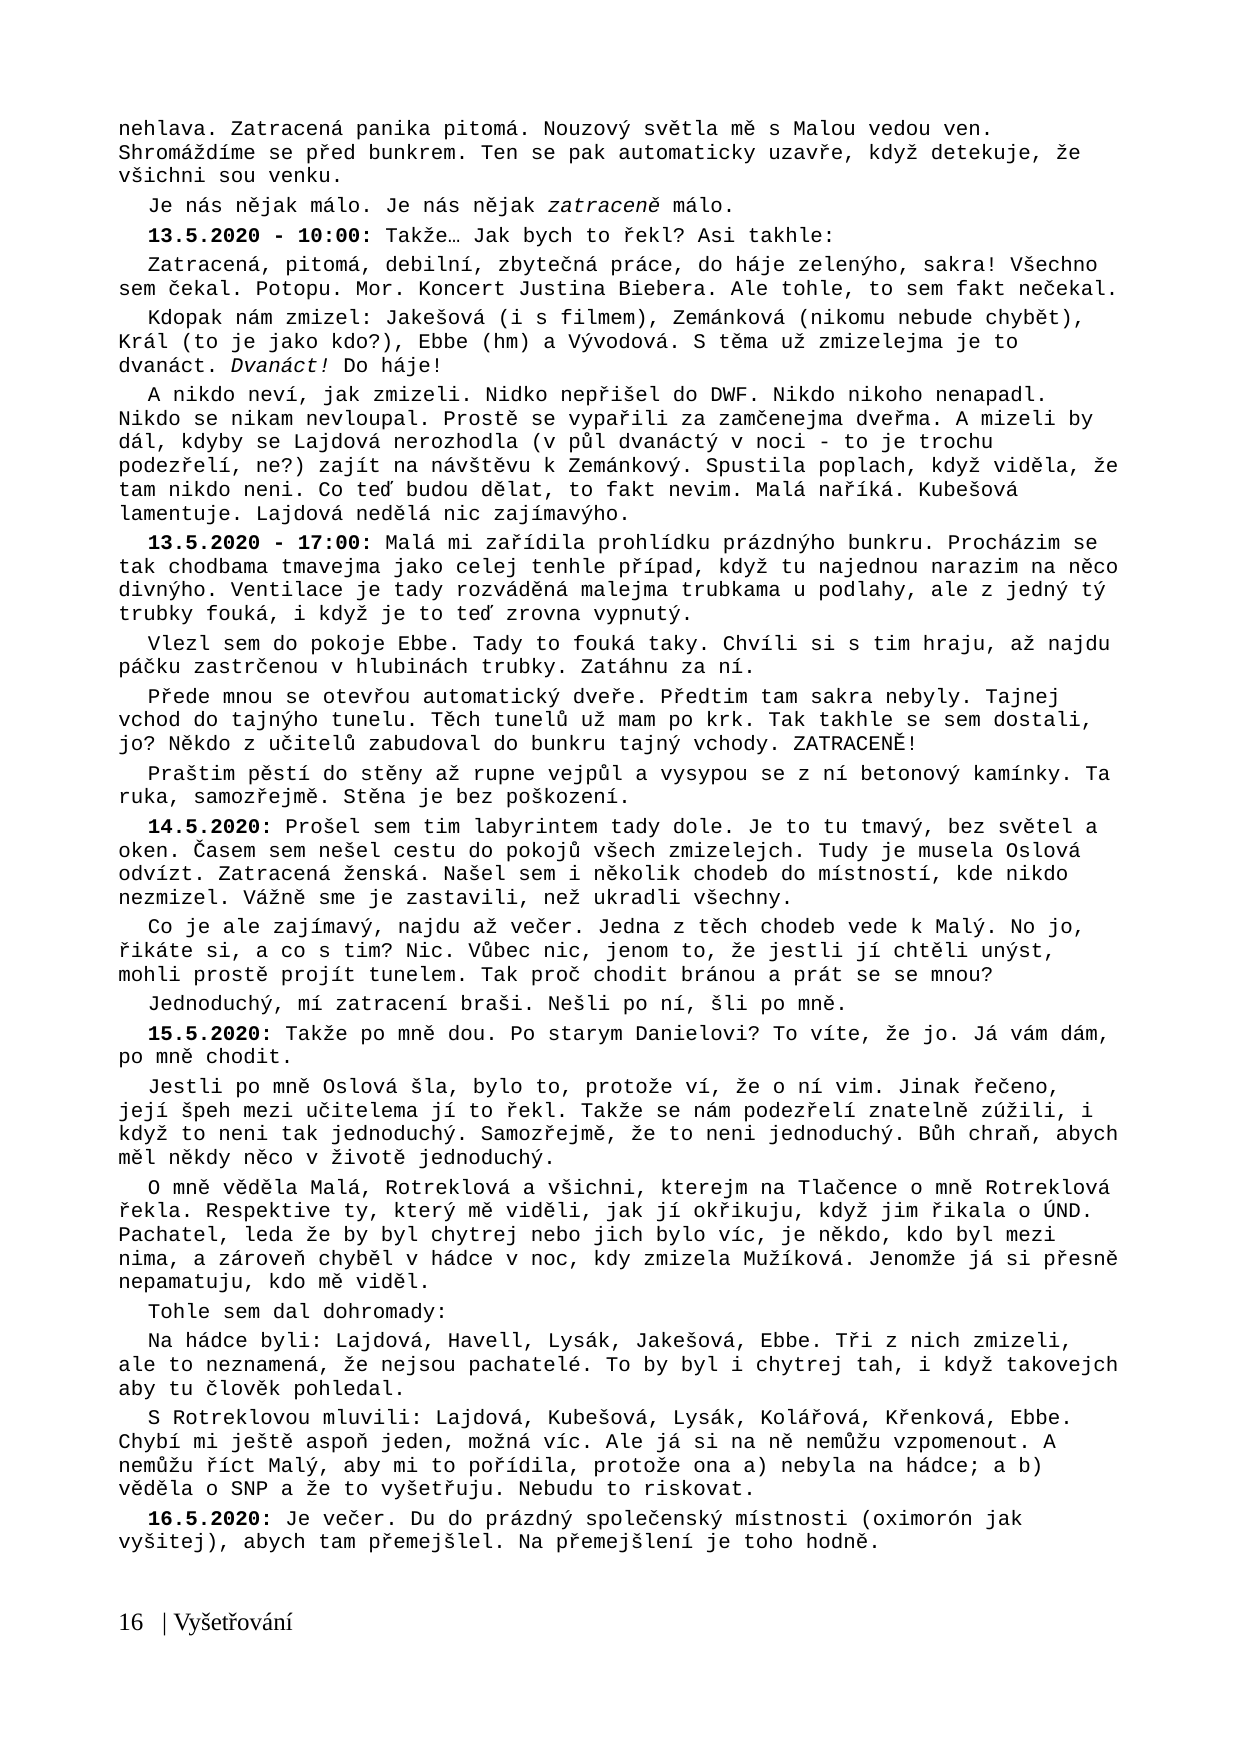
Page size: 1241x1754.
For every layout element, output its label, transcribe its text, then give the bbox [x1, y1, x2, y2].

text Je nás nějak málo. Je nás nějak zatraceně málo. [118, 195, 1122, 219]
text Kdopak nám zmizel: Jakešová (i s filmem), Zemánková (nikomu nebude chybět), Král (to je jako kdo?), Ebbe (hm) a Vývodová. S těma už zmizelejma je to dvanáct. Dvanáct! Do háje! [118, 307, 1122, 378]
text A nikdo neví, jak zmizeli. Nidko nepřišel do DWF. Nikdo nikoho nenapadl. Nikdo se nikam nevloupal. Prostě se vypařili za zamčenejma dveřma. A mizeli by dál, kdyby se Lajdová nerozhodla (v půl dvanáctý v noci - to je trochu podezřelí, ne?) zajít na návštěvu k Zemánkový. Spustila poplach, když viděla, že tam nikdo neni. Co teď budou dělat, to fakt nevim. Malá naříká. Kubešová lamentuje. Lajdová nedělá nic zajímavýho. [118, 384, 1122, 526]
text 14.5.2020: Prošel sem tim labyrintem tady dole. Je to tu tmavý, bez světel a oken. Časem sem nešel cestu do pokojů všech zmizelejch. Tudy je musela Oslová odvízt. Zatracená ženská. Našel sem i několik chodeb do místností, kde nikdo nezmizel. Vážně sme je zastavili, než ukradli všechny. [118, 816, 1122, 911]
text 13.5.2020 - 10:00: Takže… Jak bych to řekl? Asi takhle: [118, 224, 1122, 248]
text Praštim pěstí do stěny až rupne vejpůl a vysypou se z ní betonový kamínky. Ta ruka, samozřejmě. Stěna je bez poškození. [118, 763, 1122, 810]
text Přede mnou se otevřou automatický dveře. Předtim tam sakra nebyly. Tajnej vchod do tajnýho tunelu. Těch tunelů už mam po krk. Tak takhle se sem dostali, jo? Někdo z učitelů zabudoval do bunkru tajný vchody. ZATRACENĚ! [118, 686, 1122, 757]
text Jednoduchý, mí zatracení braši. Nešli po ní, šli po mně. [118, 993, 1122, 1017]
text 15.5.2020: Takže po mně dou. Po starym Danielovi? To víte, že jo. Já vám dám, po mně chodit. [118, 1023, 1122, 1070]
text 13.5.2020 - 17:00: Malá mi zařídila prohlídku prázdnýho bunkru. Procházim se tak chodbama tmavejma jako celej tenhle případ, když tu najednou narazim na něco divnýho. Ventilace je tady rozváděná malejma trubkama u podlahy, ale z jedný tý trubky fouká, i když je to teď zrovna vypnutý. [118, 532, 1122, 627]
text Zatracená, pitomá, debilní, zbytečná práce, do háje zelenýho, sakra! Všechno sem čekal. Potopu. Mor. Koncert Justina Biebera. Ale tohle, to sem fakt nečekal. [118, 254, 1122, 301]
text Tohle sem dal dohromady: [118, 1301, 1122, 1324]
text 16.5.2020: Je večer. Du do prázdný společenský místnosti (oximorón jak vyšitej), abych tam přemejšlel. Na přemejšlení je toho hodně. [118, 1508, 1122, 1555]
text Jestli po mně Oslová šla, bylo to, protože ví, že o ní vim. Jinak řečeno, její špeh mezi učitelema jí to řekl. Takže se nám podezřelí znatelně zúžili, i když to neni tak jednoduchý. Samozřejmě, že to neni jednoduchý. Bůh chraň, abych měl někdy něco v životě jednoduchý. [118, 1076, 1122, 1171]
text Vlezl sem do pokoje Ebbe. Tady to fouká taky. Chvíli si s tim hraju, až najdu páčku zastrčenou v hlubinách trubky. Zatáhnu za ní. [118, 633, 1122, 680]
text O mně věděla Malá, Rotreklová a všichni, kterejm na Tlačence o mně Rotreklová řekla. Respektive ty, který mě viděli, jak jí okřikuju, když jim řikala o ÚND. Pachatel, leda že by byl chytrej nebo jich bylo víc, je někdo, kdo byl mezi nima, a zároveň chyběl v hádce v noc, kdy zmizela Mužíková. Jenomže já si přesně nepamatuju, kdo mě viděl. [118, 1177, 1122, 1295]
text Co je ale zajímavý, najdu až večer. Jedna z těch chodeb vede k Malý. No jo, řikáte si, a co s tim? Nic. Vůbec nic, jenom to, že jestli jí chtěli unýst, mohli prostě projít tunelem. Tak proč chodit bránou a prát se se mnou? [118, 916, 1122, 987]
text nehlava. Zatracená panika pitomá. Nouzový světla mě s Malou vedou ven. Shromáždíme se před bunkrem. Ten se pak automaticky uzavře, když detekuje, že všichni sou venku. [118, 118, 1122, 189]
text S Rotreklovou mluvili: Lajdová, Kubešová, Lysák, Kolářová, Křenková, Ebbe. Chybí mi ještě aspoň jeden, možná víc. Ale já si na ně nemůžu vzpomenout. A nemůžu říct Malý, aby mi to pořídila, protože ona a) nebyla na hádce; a b) věděla o SNP a že to vyšetřuju. Nebudu to riskovat. [118, 1407, 1122, 1502]
text Na hádce byli: Lajdová, Havell, Lysák, Jakešová, Ebbe. Tři z nich zmizeli, ale to neznamená, že nejsou pachatelé. To by byl i chytrej tah, i když takovejch aby tu člověk pohledal. [118, 1330, 1122, 1401]
